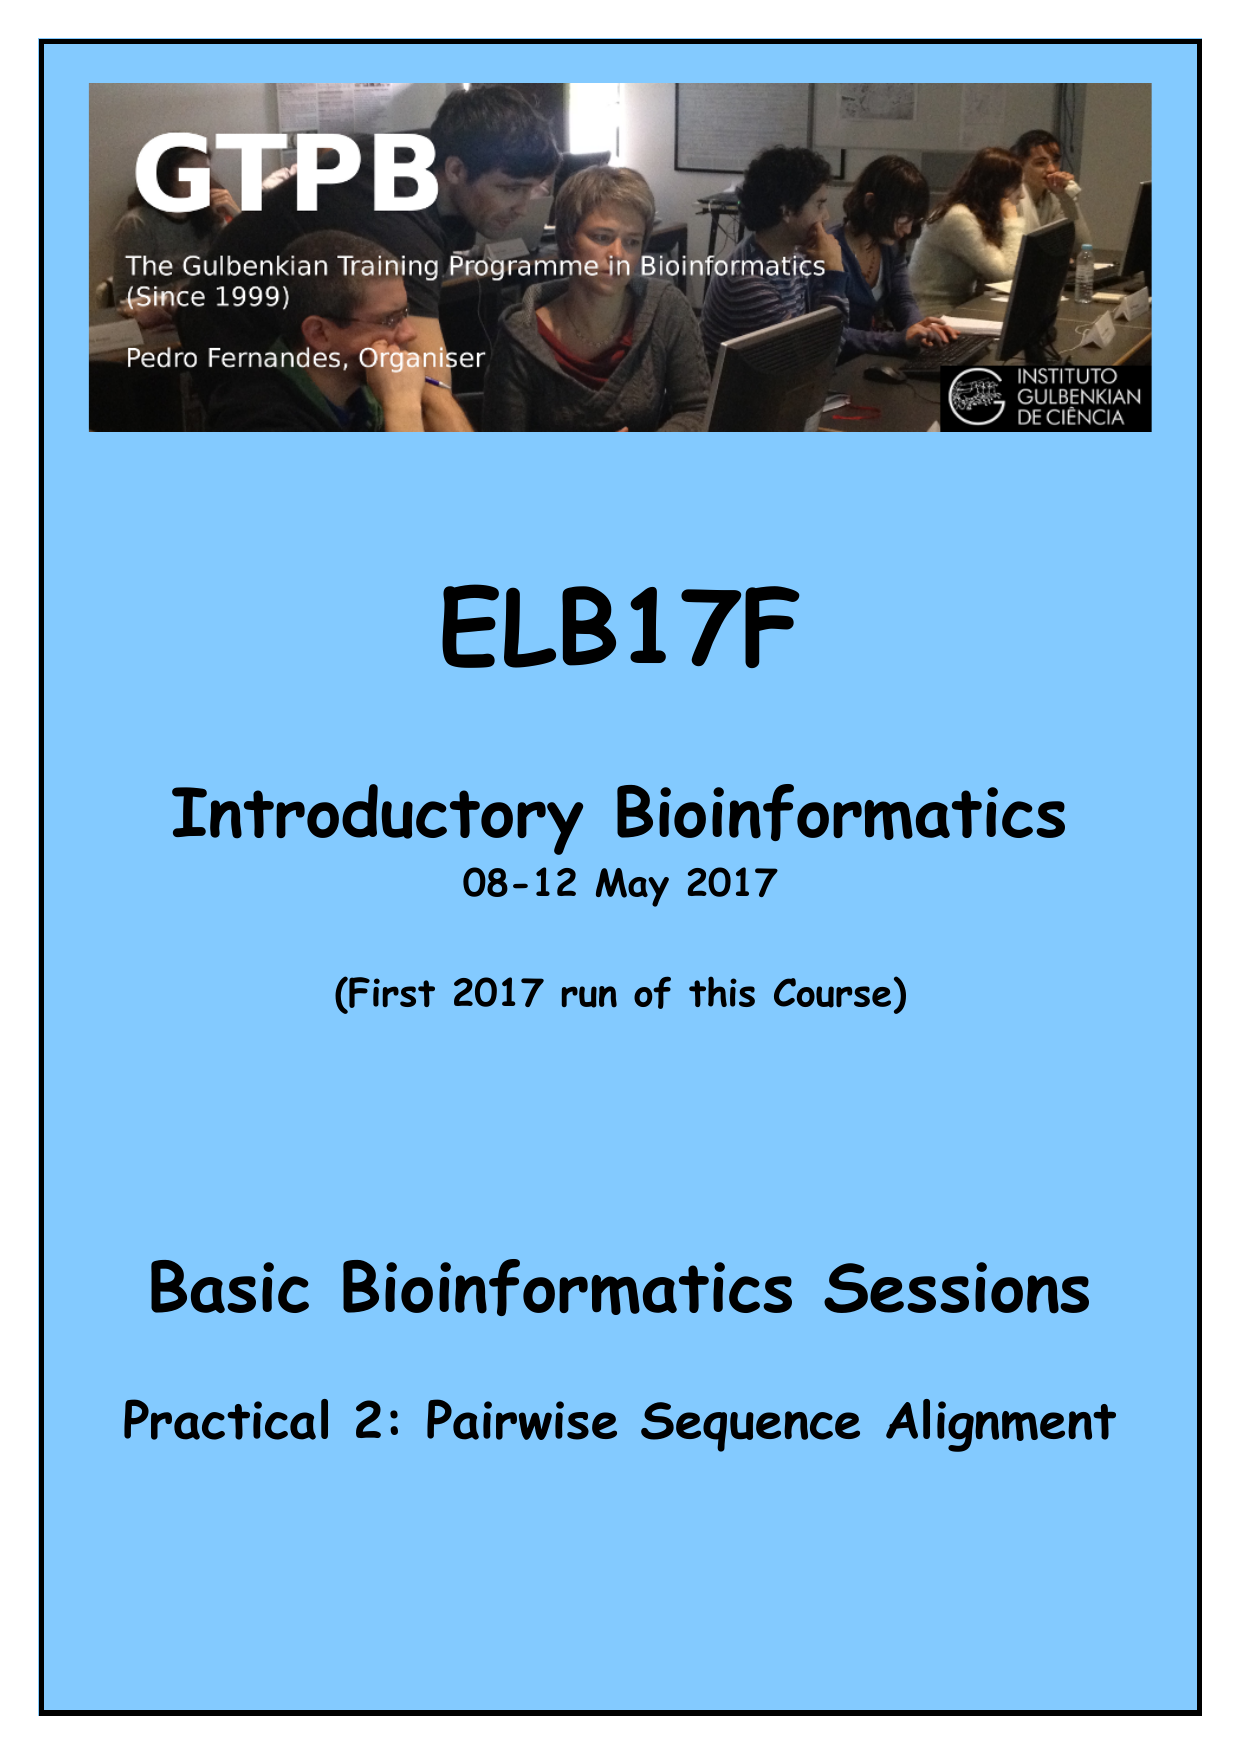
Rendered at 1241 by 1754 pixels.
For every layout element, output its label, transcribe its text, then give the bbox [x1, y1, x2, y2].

text Introductory Bioinformatics [44, 693, 1197, 855]
text (First 2017 run of this Course) [44, 965, 1197, 1018]
text Practical 2: Pairwise Sequence Alignment [44, 1383, 1197, 1453]
text ELB17F [44, 554, 1197, 693]
picture [88, 83, 1152, 432]
text 08-12 May 2017 [44, 855, 1197, 908]
text Basic Bioinformatics Sessions [44, 1238, 1197, 1331]
